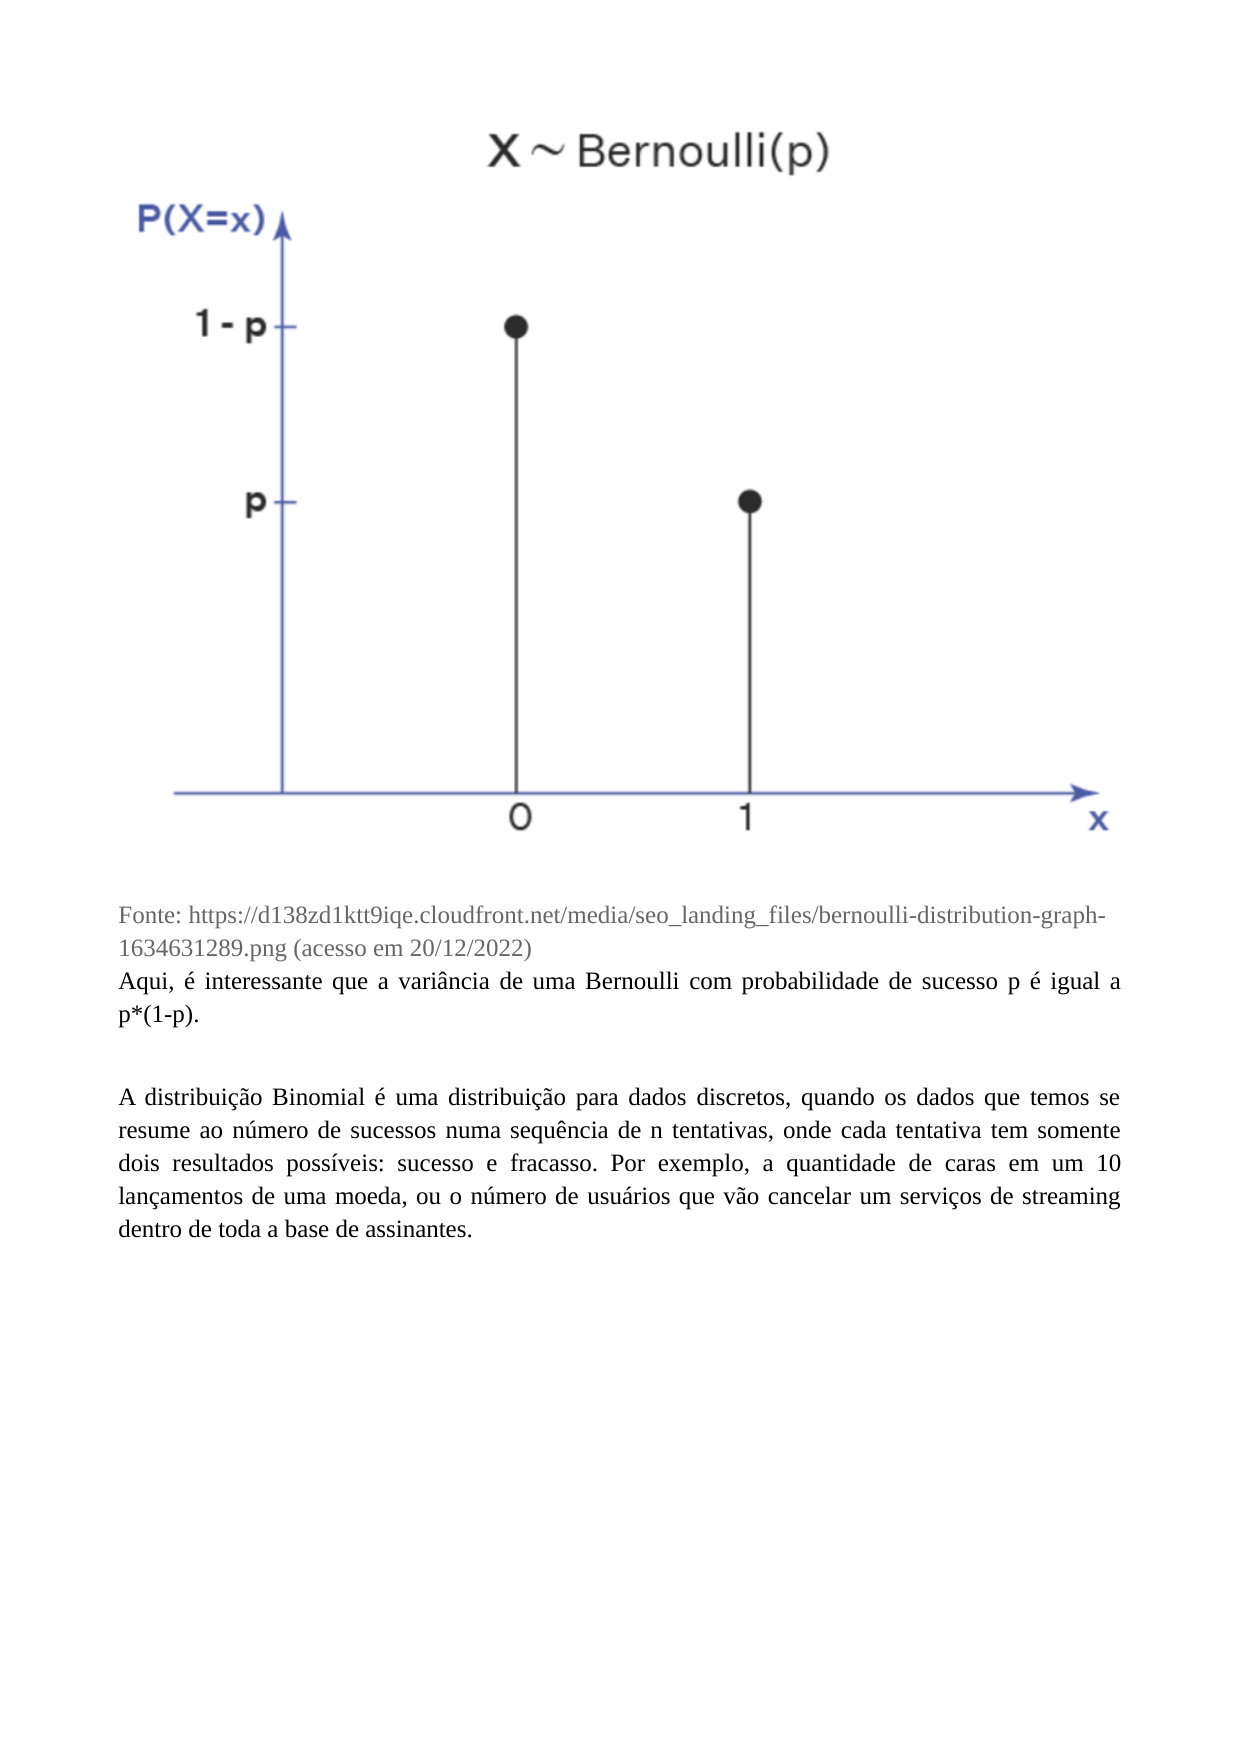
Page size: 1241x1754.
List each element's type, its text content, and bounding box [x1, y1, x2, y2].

picture [118, 118, 1123, 849]
text Fonte: https://d138zd1ktt9iqe.cloudfront.net/media/seo_landing_files/bernoulli-distribution-graph-1634631289.png (acesso em 20/12/2022) [118, 900, 1122, 962]
text A distribuição Binomial é uma distribuição para dados discretos, quando os dados que temos se resume ao número de sucessos numa sequência de n tentativas, onde cada tentativa tem somente dois resultados possíveis: sucesso e fracasso. Por exemplo, a quantidade de caras em um 10 lançamentos de uma moeda, ou o número de usuários que vão cancelar um serviços de streaming dentro de toda a base de assinantes. [118, 1082, 1122, 1243]
text Aqui, é interessante que a variância de uma Bernoulli com probabilidade de sucesso p é igual a p*(1-p). [118, 966, 1122, 1028]
